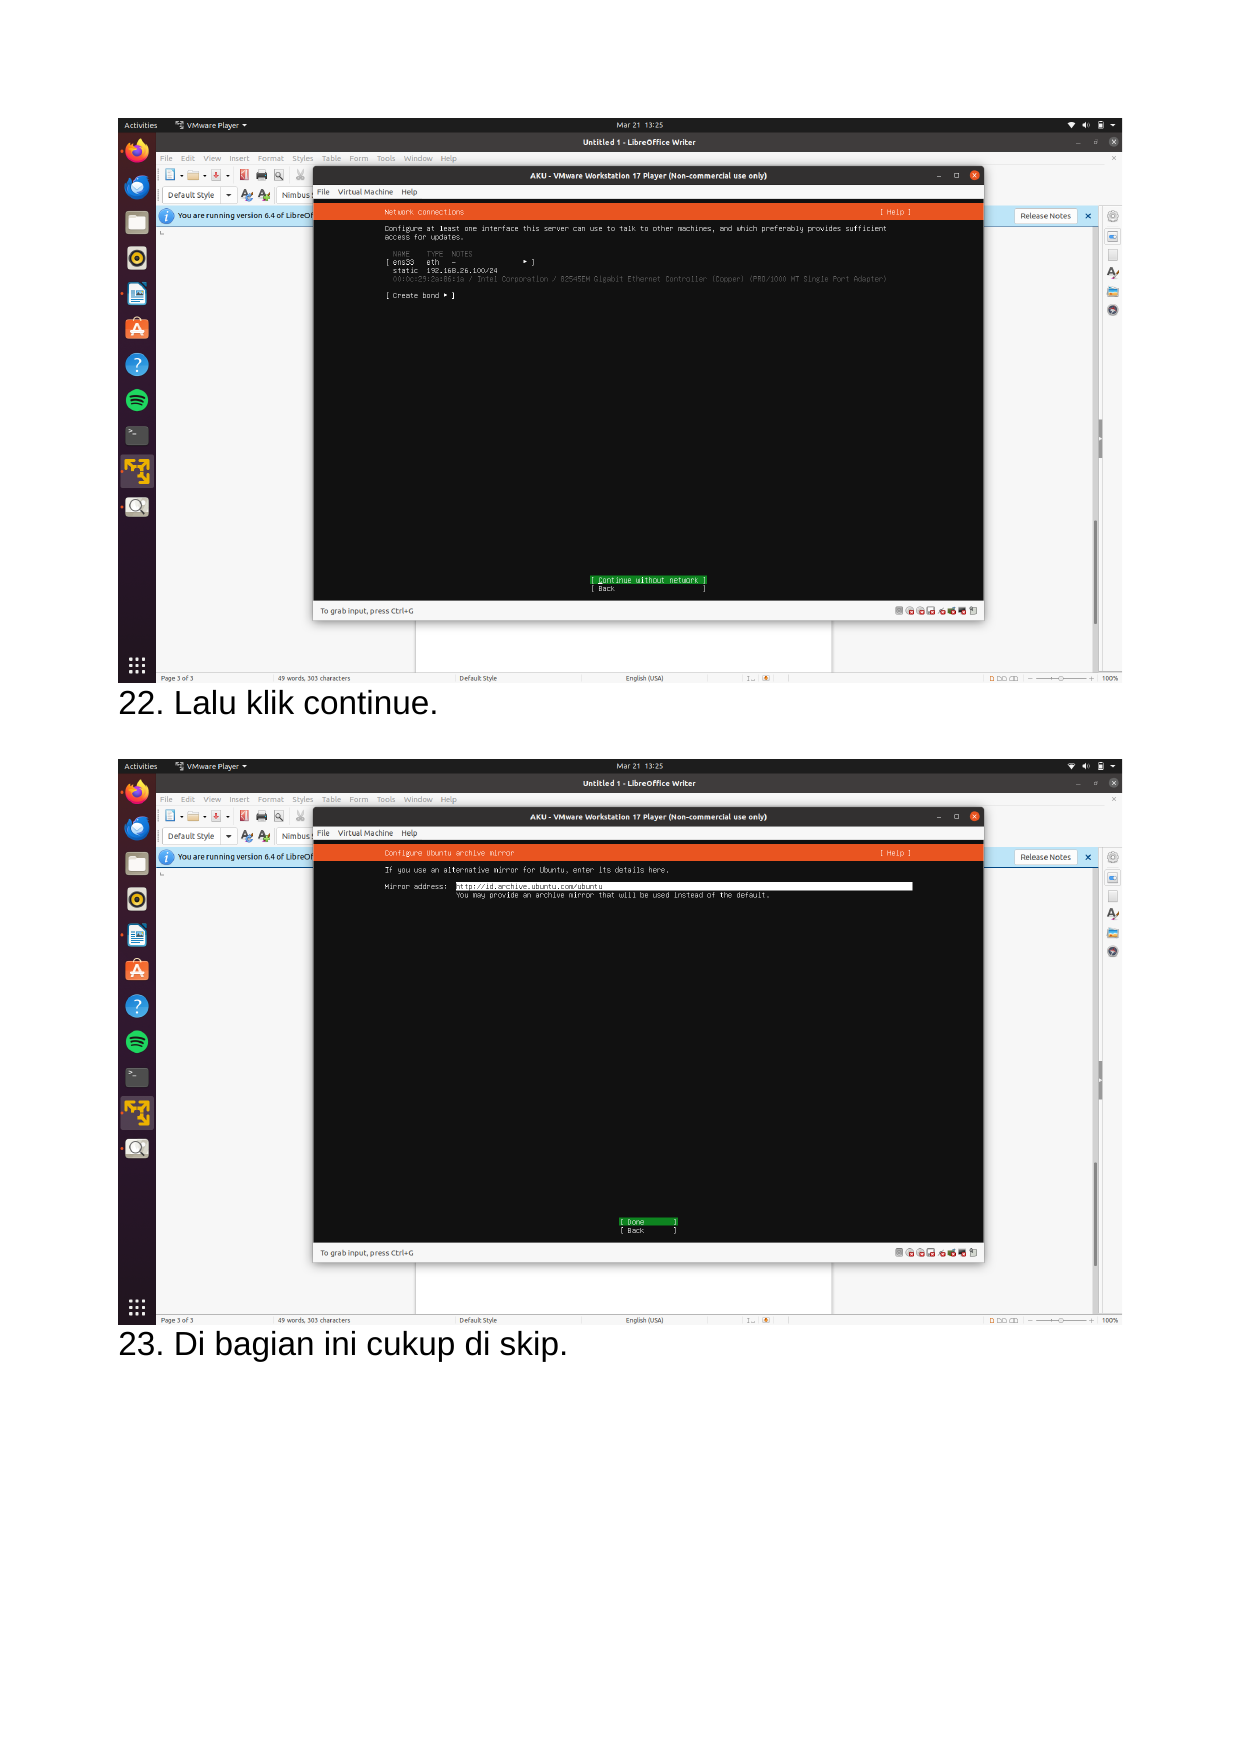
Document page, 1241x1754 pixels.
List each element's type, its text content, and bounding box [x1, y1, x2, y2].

text 23. Di bagian ini cukup di skip. [118, 1325, 1122, 1363]
picture [118, 759, 1123, 1325]
text 22. Lalu klik continue. [118, 683, 1122, 721]
picture [118, 118, 1123, 683]
